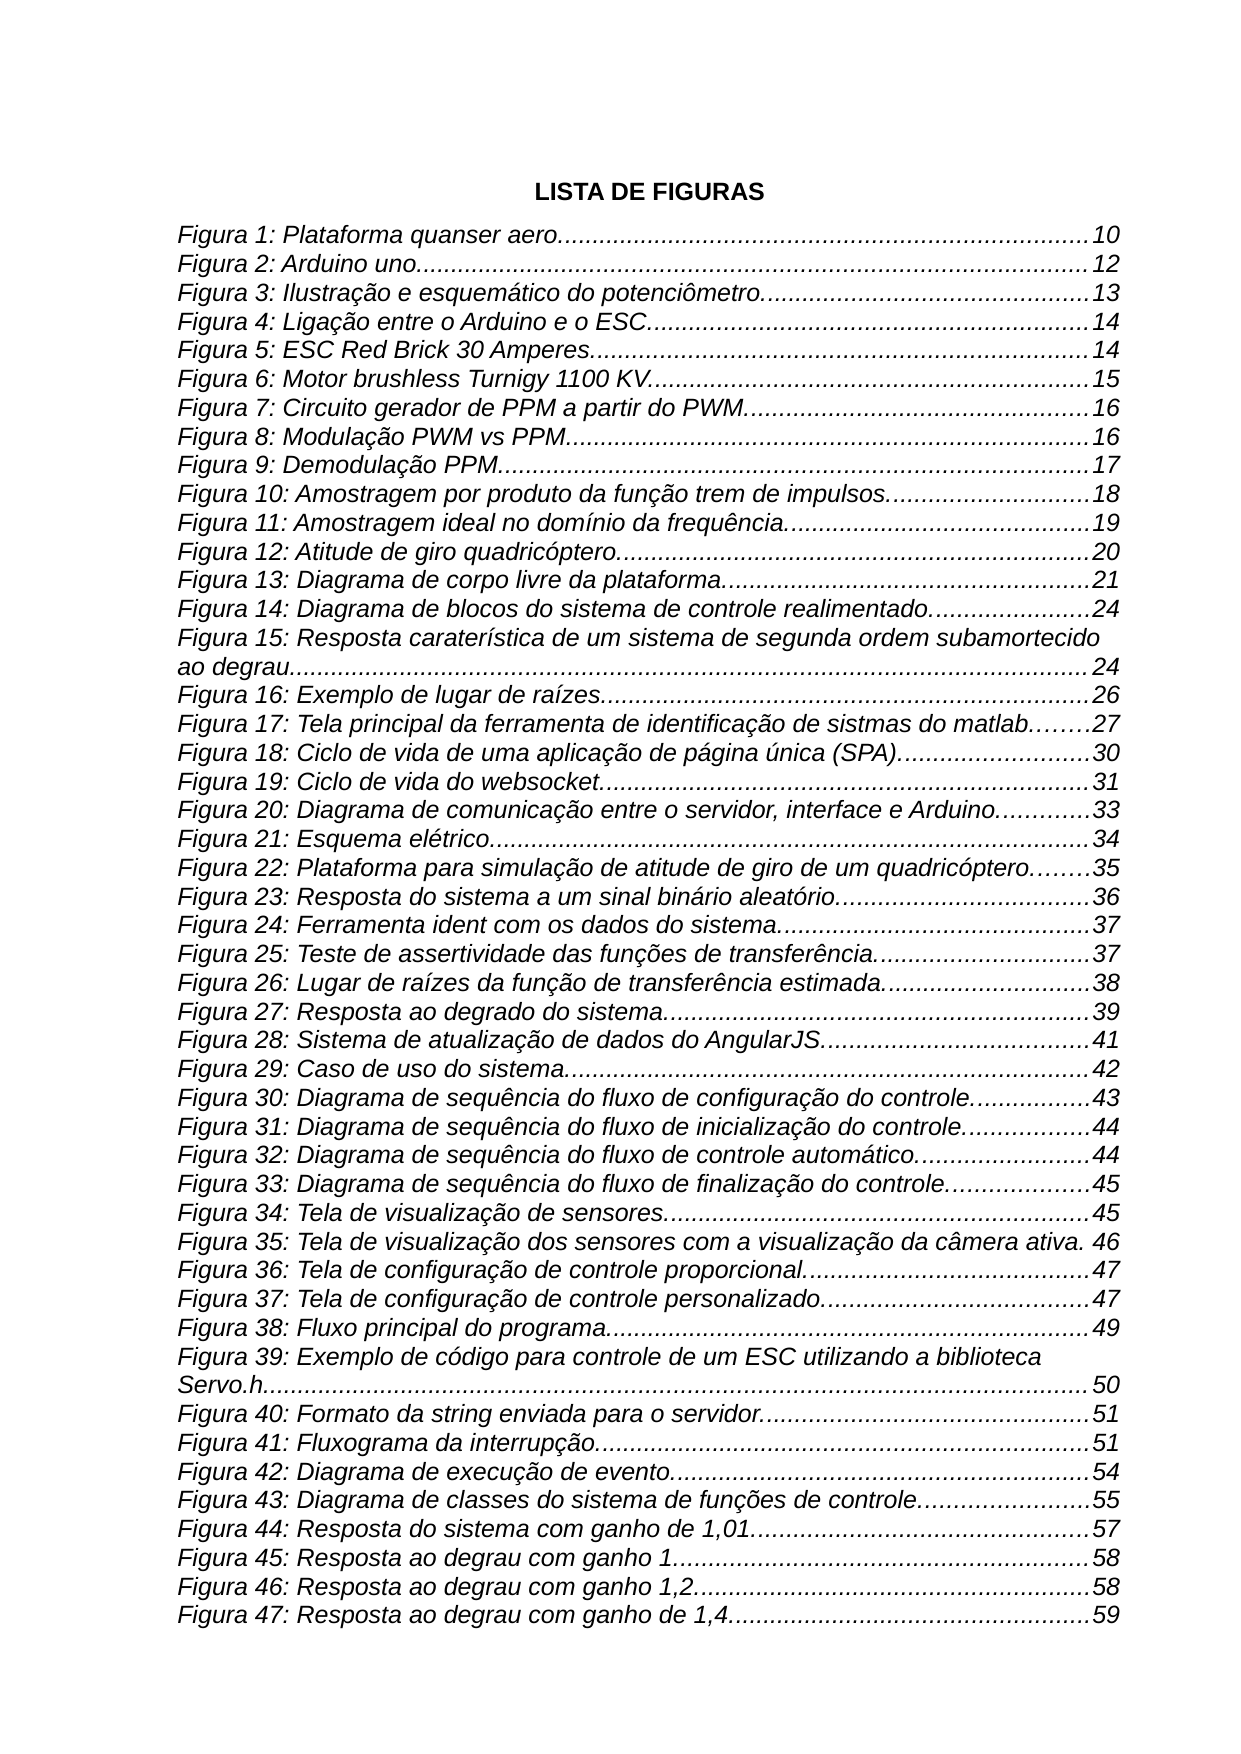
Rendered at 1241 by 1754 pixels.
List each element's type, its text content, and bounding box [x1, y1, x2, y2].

text Figura 10: Amostragem por produto da função trem de impulsos. 18 [177, 479, 1122, 508]
text Figura 19: Ciclo de vida do websocket. 31 [177, 766, 1122, 795]
text Figura 23: Resposta do sistema a um sinal binário aleatório. 36 [177, 881, 1122, 910]
text Figura 42: Diagrama de execução de evento. 54 [177, 1456, 1122, 1485]
text Figura 15: Resposta caraterística de um sistema de segunda ordem subamortecido ao degrau. 24 [177, 623, 1122, 680]
text Figura 27: Resposta ao degrado do sistema. 39 [177, 996, 1122, 1025]
text Figura 8: Modulação PWM vs PPM. 16 [177, 421, 1122, 450]
text Figura 2: Arduino uno. 12 [177, 249, 1122, 278]
text Figura 20: Diagrama de comunicação entre o servidor, interface e Arduino. 33 [177, 795, 1122, 824]
text Figura 5: ESC Red Brick 30 Amperes. 14 [177, 335, 1122, 364]
text Figura 11: Amostragem ideal no domínio da frequência. 19 [177, 508, 1122, 536]
text Figura 7: Circuito gerador de PPM a partir do PWM. 16 [177, 393, 1122, 421]
title LISTA DE FIGURAS [177, 177, 1122, 206]
text Figura 18: Ciclo de vida de uma aplicação de página única (SPA). 30 [177, 738, 1122, 766]
text Figura 29: Caso de uso do sistema. 42 [177, 1054, 1122, 1083]
text Figura 47: Resposta ao degrau com ganho de 1,4. 59 [177, 1600, 1122, 1629]
text Figura 9: Demodulação PPM. 17 [177, 450, 1122, 479]
text Figura 22: Plataforma para simulação de atitude de giro de um quadricóptero. 35 [177, 853, 1122, 881]
text Figura 14: Diagrama de blocos do sistema de controle realimentado. 24 [177, 594, 1122, 623]
text Figura 34: Tela de visualização de sensores. 45 [177, 1198, 1122, 1226]
text Figura 17: Tela principal da ferramenta de identificação de sistmas do matlab. 27 [177, 709, 1122, 738]
text Figura 12: Atitude de giro quadricóptero. 20 [177, 536, 1122, 565]
text Figura 26: Lugar de raízes da função de transferência estimada. 38 [177, 968, 1122, 996]
text Figura 28: Sistema de atualização de dados do AngularJS. 41 [177, 1025, 1122, 1054]
text Figura 41: Fluxograma da interrupção. 51 [177, 1428, 1122, 1456]
text Figura 46: Resposta ao degrau com ganho 1,2. 58 [177, 1571, 1122, 1600]
text Figura 21: Esquema elétrico. 34 [177, 824, 1122, 853]
text Figura 31: Diagrama de sequência do fluxo de inicialização do controle. 44 [177, 1111, 1122, 1140]
text Figura 1: Plataforma quanser aero. 10 [177, 220, 1122, 249]
text Figura 35: Tela de visualização dos sensores com a visualização da câmera ativa. 46 [177, 1226, 1122, 1255]
text Figura 43: Diagrama de classes do sistema de funções de controle. 55 [177, 1485, 1122, 1514]
text Figura 37: Tela de configuração de controle personalizado. 47 [177, 1284, 1122, 1313]
text Figura 36: Tela de configuração de controle proporcional. 47 [177, 1255, 1122, 1284]
text Figura 25: Teste de assertividade das funções de transferência. 37 [177, 939, 1122, 968]
text Figura 16: Exemplo de lugar de raízes. 26 [177, 680, 1122, 709]
text Figura 24: Ferramenta ident com os dados do sistema. 37 [177, 910, 1122, 939]
text Figura 33: Diagrama de sequência do fluxo de finalização do controle. 45 [177, 1169, 1122, 1198]
text Figura 39: Exemplo de código para controle de um ESC utilizando a biblioteca Servo.h. 50 [177, 1341, 1122, 1399]
text Figura 13: Diagrama de corpo livre da plataforma. 21 [177, 565, 1122, 594]
text Figura 40: Formato da string enviada para o servidor. 51 [177, 1399, 1122, 1428]
text Figura 45: Resposta ao degrau com ganho 1. 58 [177, 1543, 1122, 1571]
text Figura 4: Ligação entre o Arduino e o ESC. 14 [177, 306, 1122, 335]
text Figura 6: Motor brushless Turnigy 1100 KV. 15 [177, 364, 1122, 393]
text Figura 38: Fluxo principal do programa. 49 [177, 1313, 1122, 1341]
text Figura 30: Diagrama de sequência do fluxo de configuração do controle. 43 [177, 1083, 1122, 1111]
text Figura 32: Diagrama de sequência do fluxo de controle automático. 44 [177, 1140, 1122, 1169]
text Figura 44: Resposta do sistema com ganho de 1,01. 57 [177, 1514, 1122, 1543]
text Figura 3: Ilustração e esquemático do potenciômetro. 13 [177, 278, 1122, 306]
